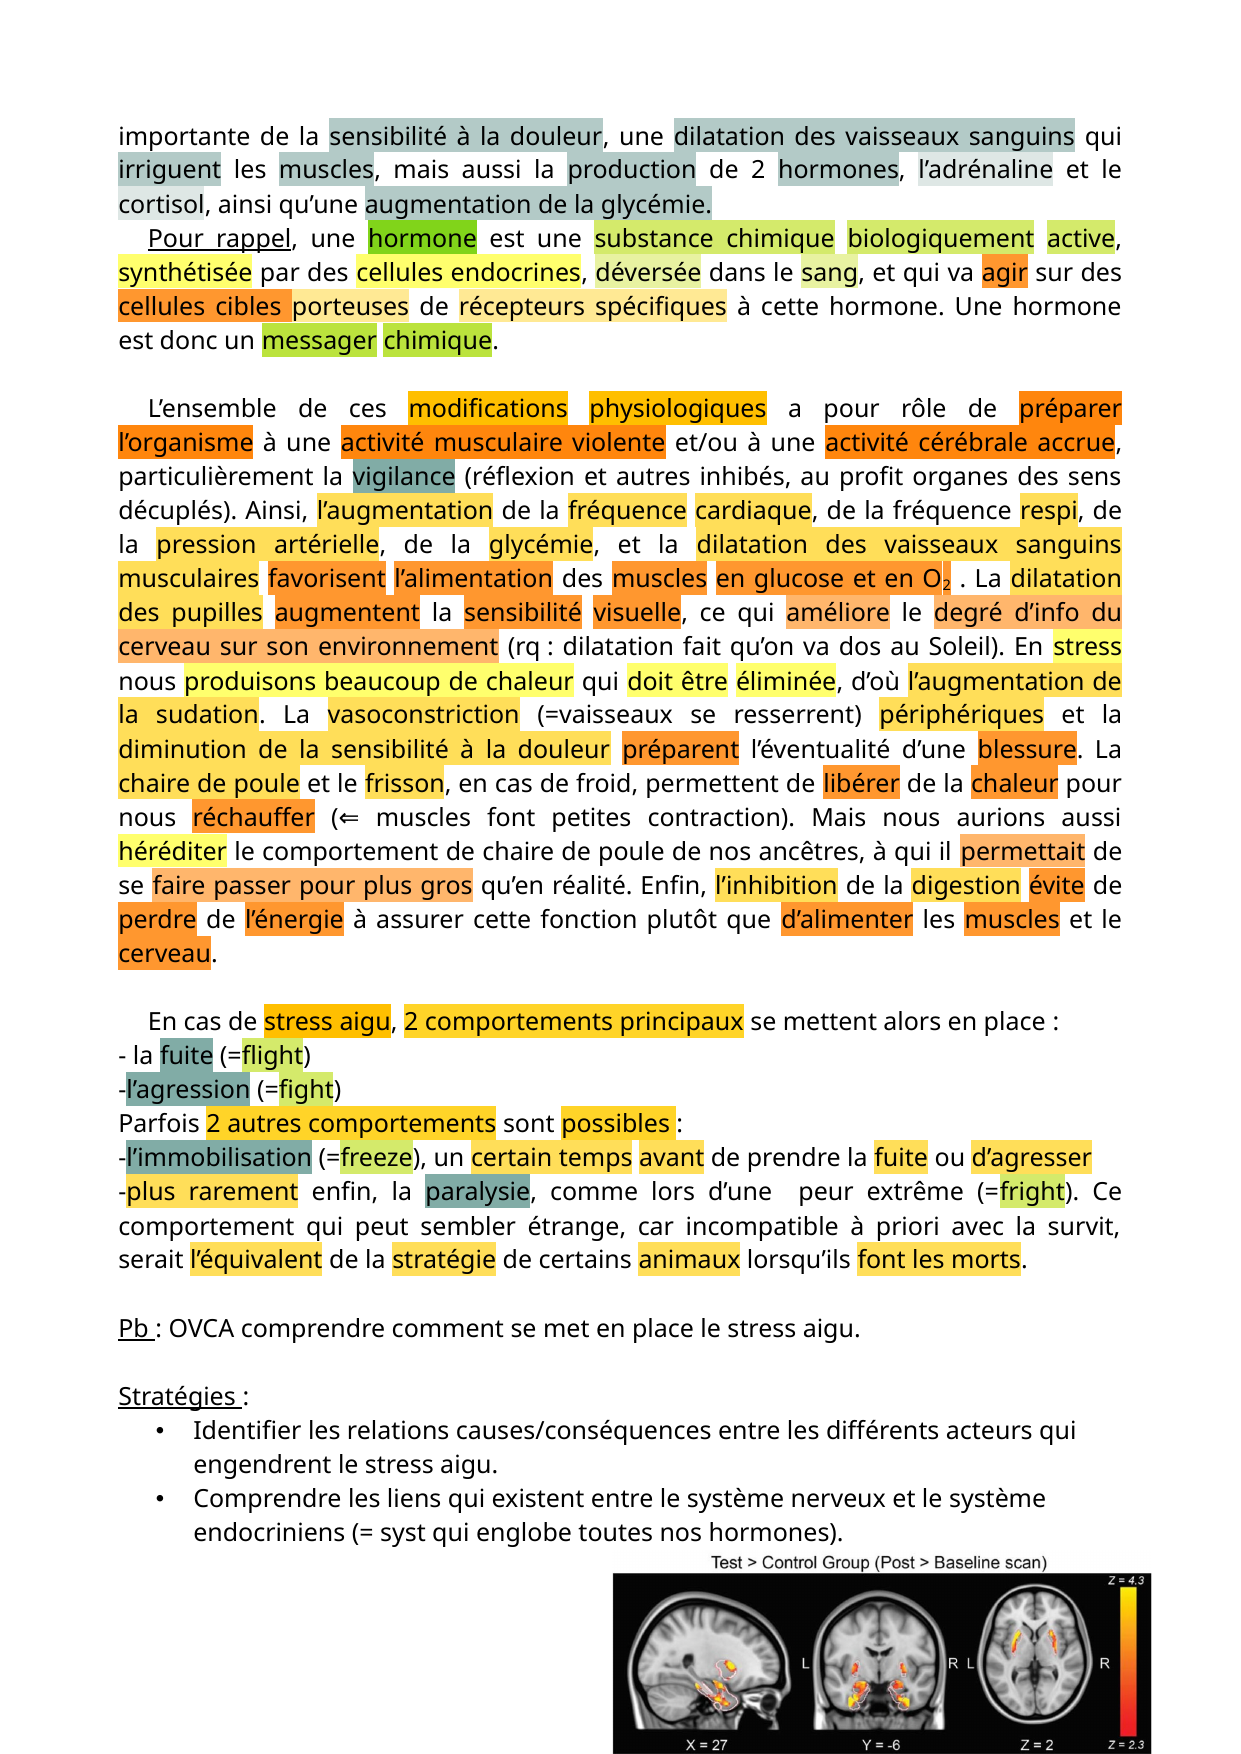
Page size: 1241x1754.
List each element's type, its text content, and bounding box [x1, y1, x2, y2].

text Pb : OVCA comprendre comment se met en place le stress aigu. [118, 1310, 1122, 1344]
picture [612, 1550, 1152, 1754]
text -l’immobilisation (=freeze), un certain temps avant de prendre la fuite ou d’agresser [118, 1140, 1122, 1174]
text L’ensemble de ces modifications physiologiques a pour rôle de préparer l’organisme à une activité musculaire violente et/ou à une activité cérébrale accrue, particulièrement la vigilance (réflexion et autres inhibés, au profit organes des sens décuplés). Ainsi, l’augmentation de la fréquence cardiaque, de la fréquence respi, de la pression artérielle, de la glycémie, et la dilatation des vaisseaux sanguins musculaires favorisent l’alimentation des muscles en glucose et en O2 . La dilatation des pupilles augmentent la sensibilité visuelle, ce qui améliore le degré d’info du cerveau sur son environnement (rq : dilatation fait qu’on va dos au Soleil). En stress nous produisons beaucoup de chaleur qui doit être éliminée, d’où l’augmentation de la sudation. La vasoconstriction (=vaisseaux se resserrent) périphériques et la diminution de la sensibilité à la douleur préparent l’éventualité d’une blessure. La chaire de poule et le frisson, en cas de froid, permettent de libérer de la chaleur pour nous réchauffer (⇐ muscles font petites contraction). Mais nous aurions aussi héréditer le comportement de chaire de poule de nos ancêtres, à qui il permettait de se faire passer pour plus gros qu’en réalité. Enfin, l’inhibition de la digestion évite de perdre de l’énergie à assurer cette fonction plutôt que d’alimenter les muscles et le cerveau. [118, 391, 1122, 970]
list Identifier les relations causes/conséquences entre les différents acteurs qui engendrent le stress aigu. [156, 1412, 1122, 1481]
text - la fuite (=flight) [118, 1038, 1122, 1072]
text importante de la sensibilité à la douleur, une dilatation des vaisseaux sanguins qui irriguent les muscles, mais aussi la production de 2 hormones, l’adrénaline et le cortisol, ainsi qu’une augmentation de la glycémie. [118, 118, 1122, 220]
text -l’agression (=fight) [118, 1072, 1122, 1106]
text Parfois 2 autres comportements sont possibles : [118, 1106, 1122, 1140]
text -plus rarement enfin, la paralysie, comme lors d’une peur extrême (=fright). Ce comportement qui peut sembler étrange, car incompatible à priori avec la survit, serait l’équivalent de la stratégie de certains animaux lorsqu’ils font les morts. [118, 1174, 1122, 1276]
text En cas de stress aigu, 2 comportements principaux se mettent alors en place : [118, 1004, 1122, 1038]
text Pour rappel, une hormone est une substance chimique biologiquement active, synthétisée par des cellules endocrines, déversée dans le sang, et qui va agir sur des cellules cibles porteuses de récepteurs spécifiques à cette hormone. Une hormone est donc un messager chimique. [118, 220, 1122, 357]
list Comprendre les liens qui existent entre le système nerveux et le système endocriniens (= syst qui englobe toutes nos hormones). [156, 1481, 1122, 1549]
text Stratégies : [118, 1378, 1122, 1412]
